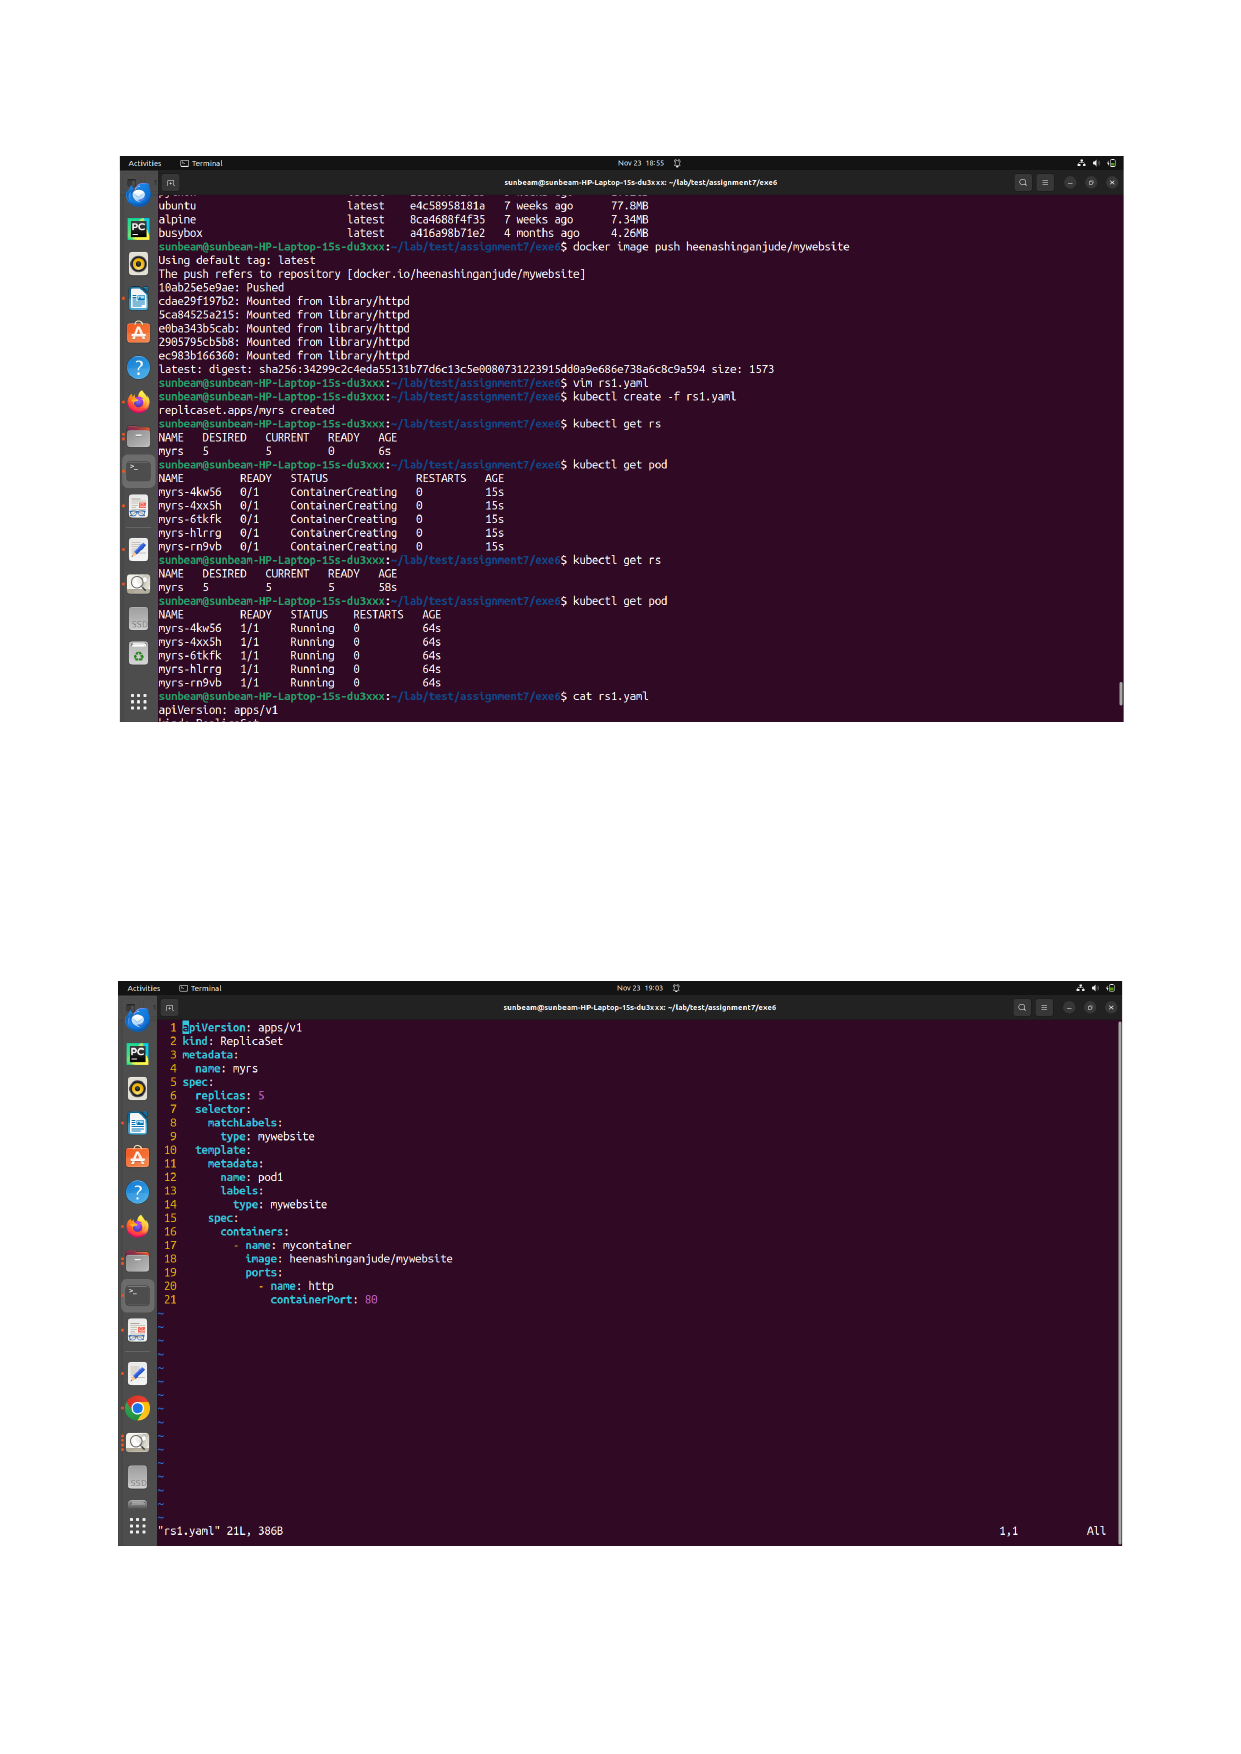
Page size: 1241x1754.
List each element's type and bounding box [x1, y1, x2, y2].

picture [118, 981, 1123, 1546]
picture [119, 156, 1124, 722]
